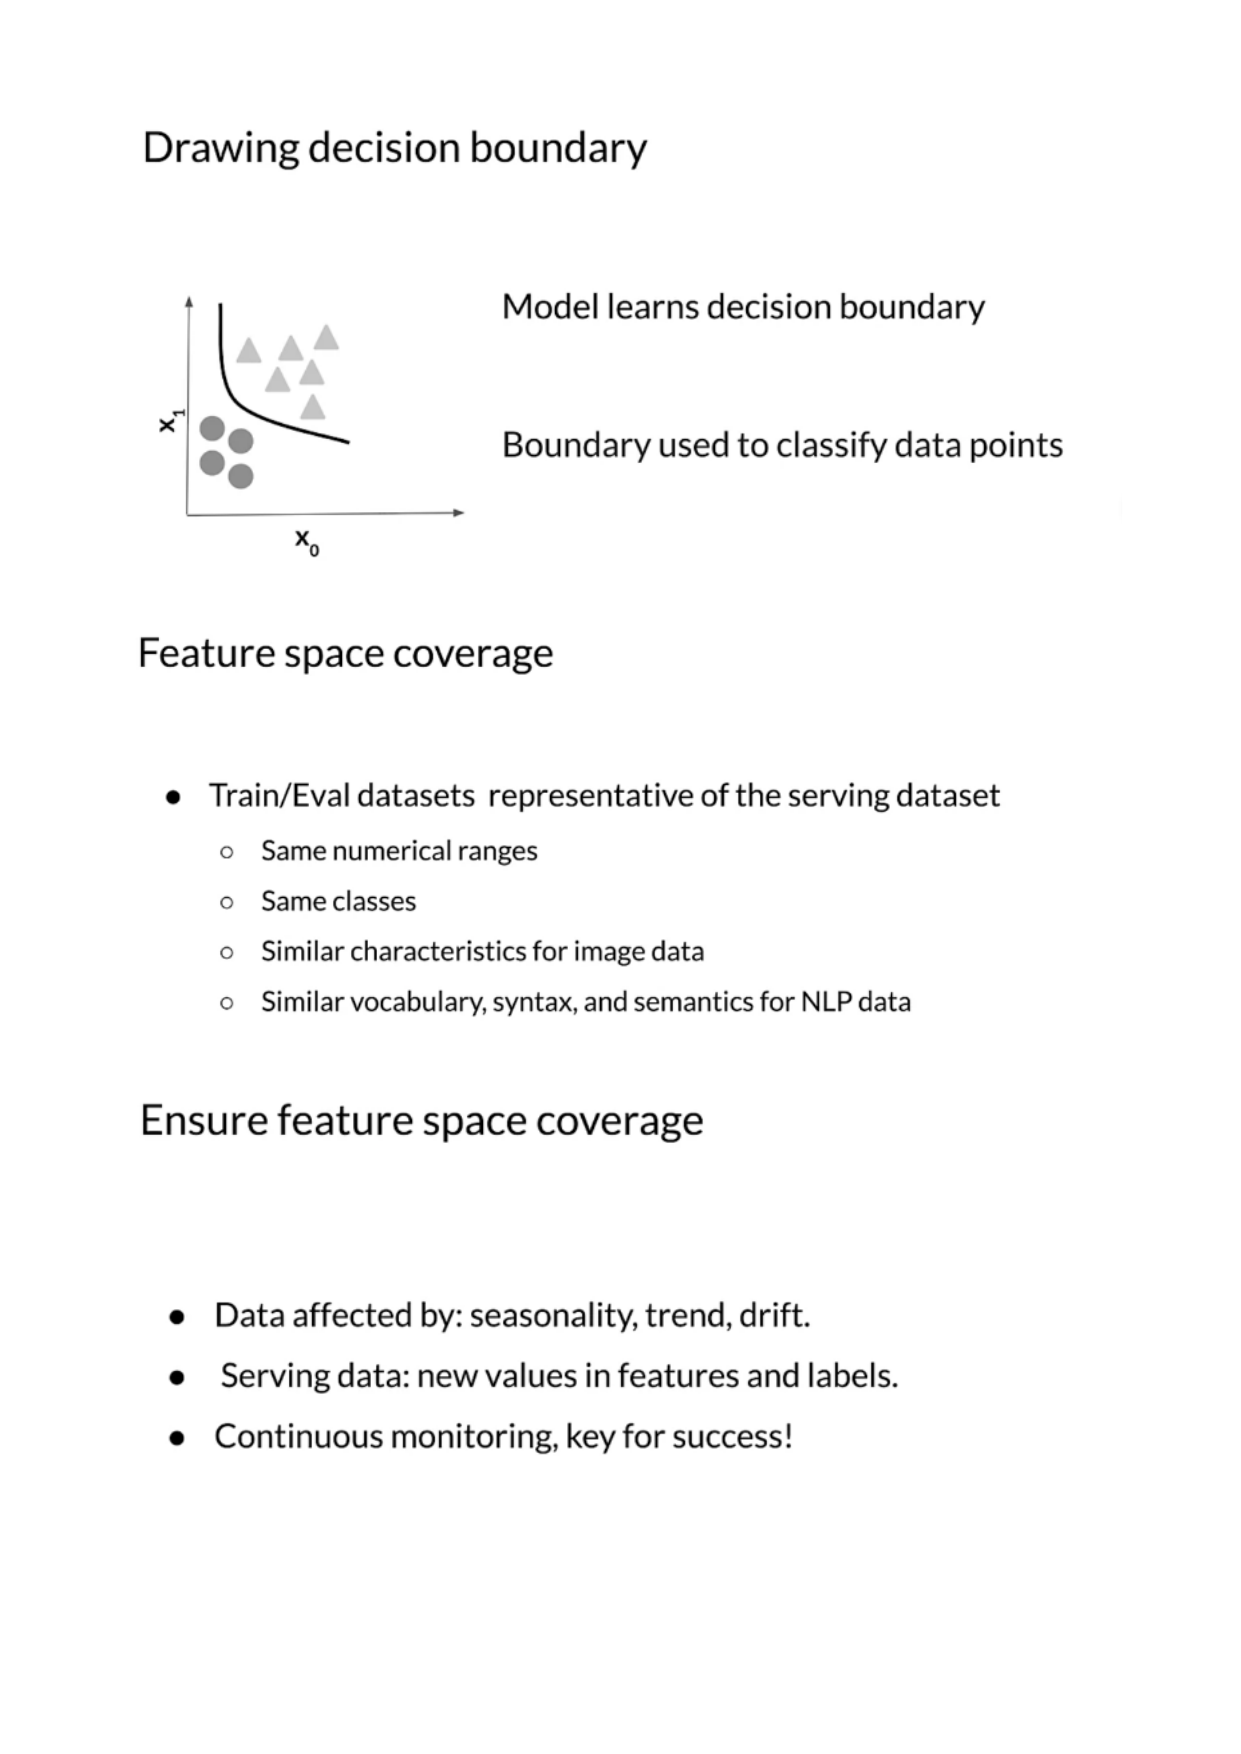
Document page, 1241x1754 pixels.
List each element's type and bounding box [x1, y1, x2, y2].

picture [118, 118, 1123, 566]
picture [118, 622, 1123, 1032]
picture [118, 1088, 1123, 1461]
